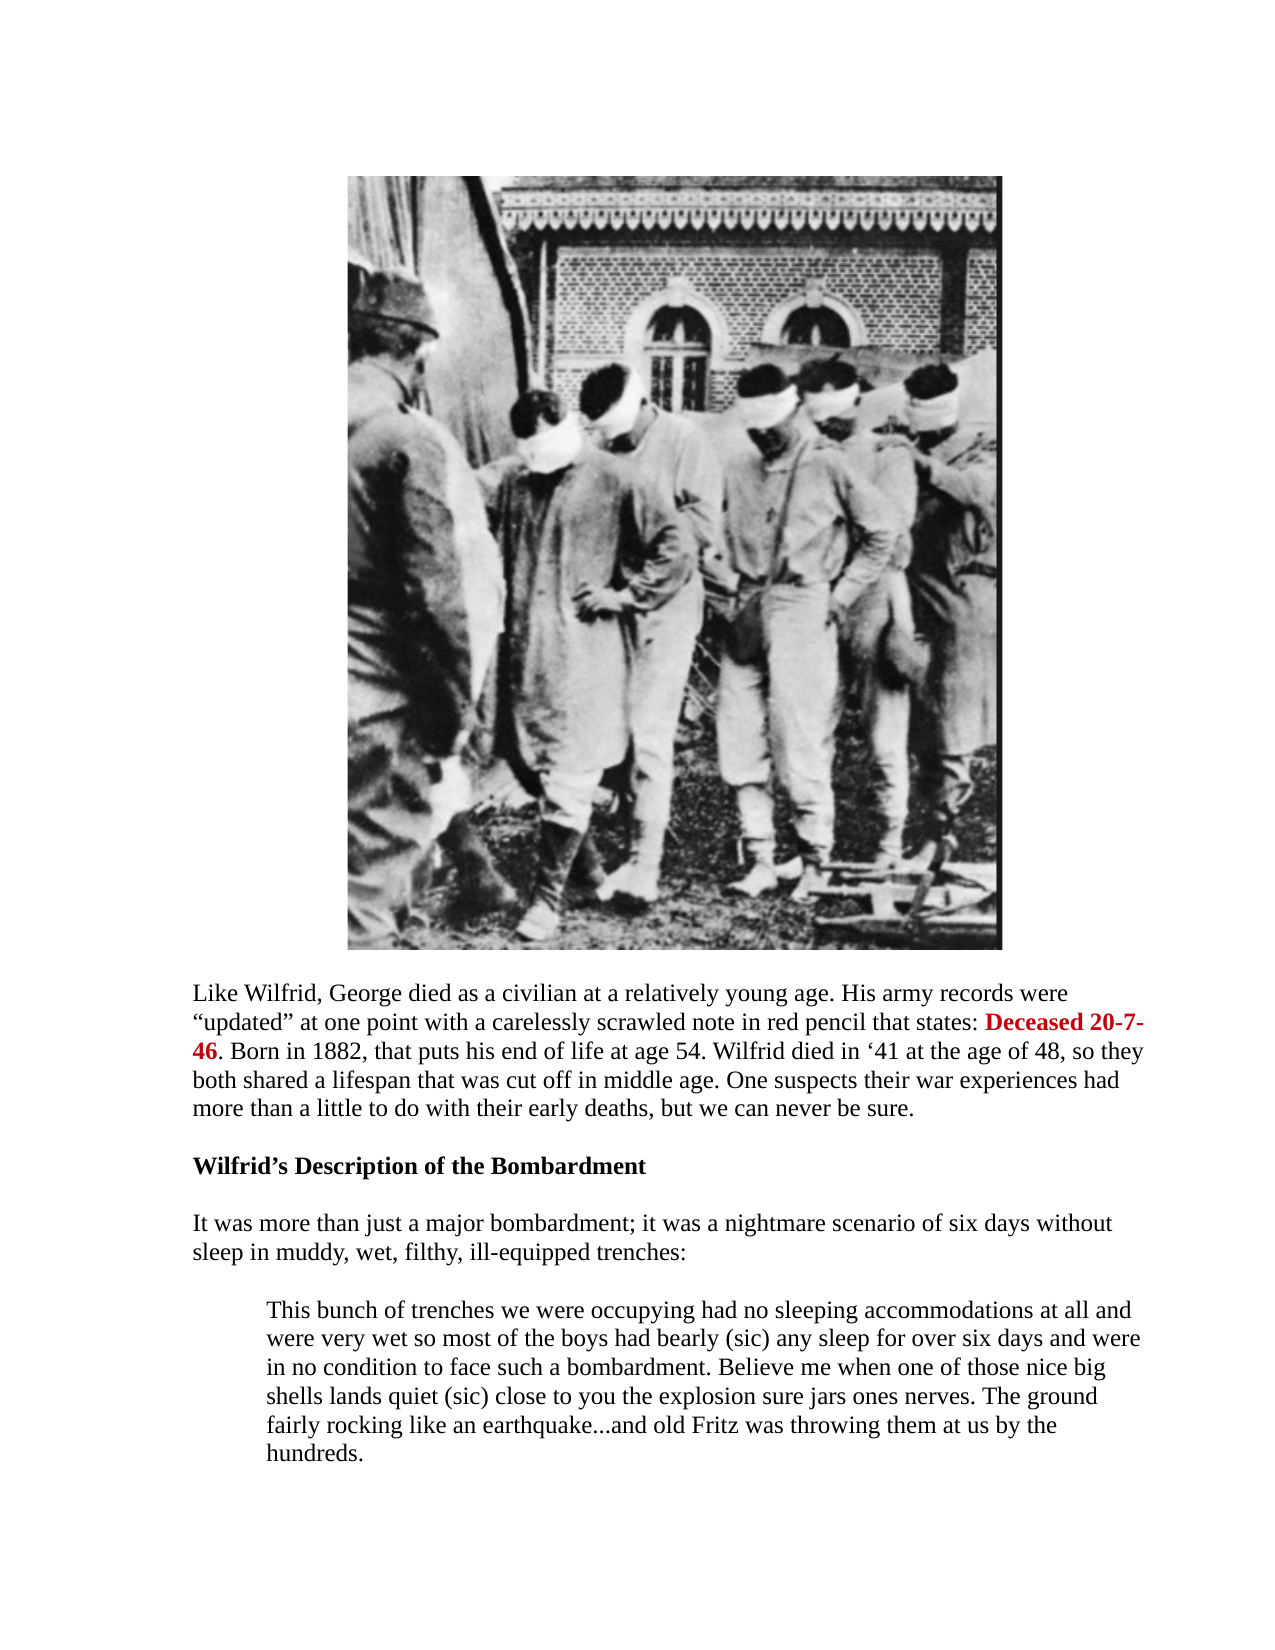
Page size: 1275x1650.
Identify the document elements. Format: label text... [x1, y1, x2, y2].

text It was more than just a major bombardment; it was a nightmare scenario of six days without sleep in muddy, wet, filthy, ill-equipped trenches: [192, 1208, 1158, 1266]
picture [347, 176, 1003, 950]
text Wilfrid’s Description of the Bombardment [192, 1151, 1158, 1208]
text This bunch of trenches we were occupying had no sleeping accommodations at all and were very wet so most of the boys had bearly (sic) any sleep for over six days and were in no condition to face such a bombardment. Believe me when one of those nice big shells lands quiet (sic) close to you the explosion sure jars ones nerves. The ground fairly rocking like an earthquake...and old Fritz was throwing them at us by the hundreds. [266, 1295, 1158, 1467]
text Like Wilfrid, George died as a civilian at a relatively young age. His army records were “updated” at one point with a carelessly scrawled note in red pencil that states: Deceased 20-7-46. Born in 1882, that puts his end of life at age 54. Wilfrid died in ‘41 at the age of 48, so they both shared a lifespan that was cut off in middle age. One suspects their war experiences had more than a little to do with their early deaths, but we can never be sure. [192, 978, 1158, 1122]
